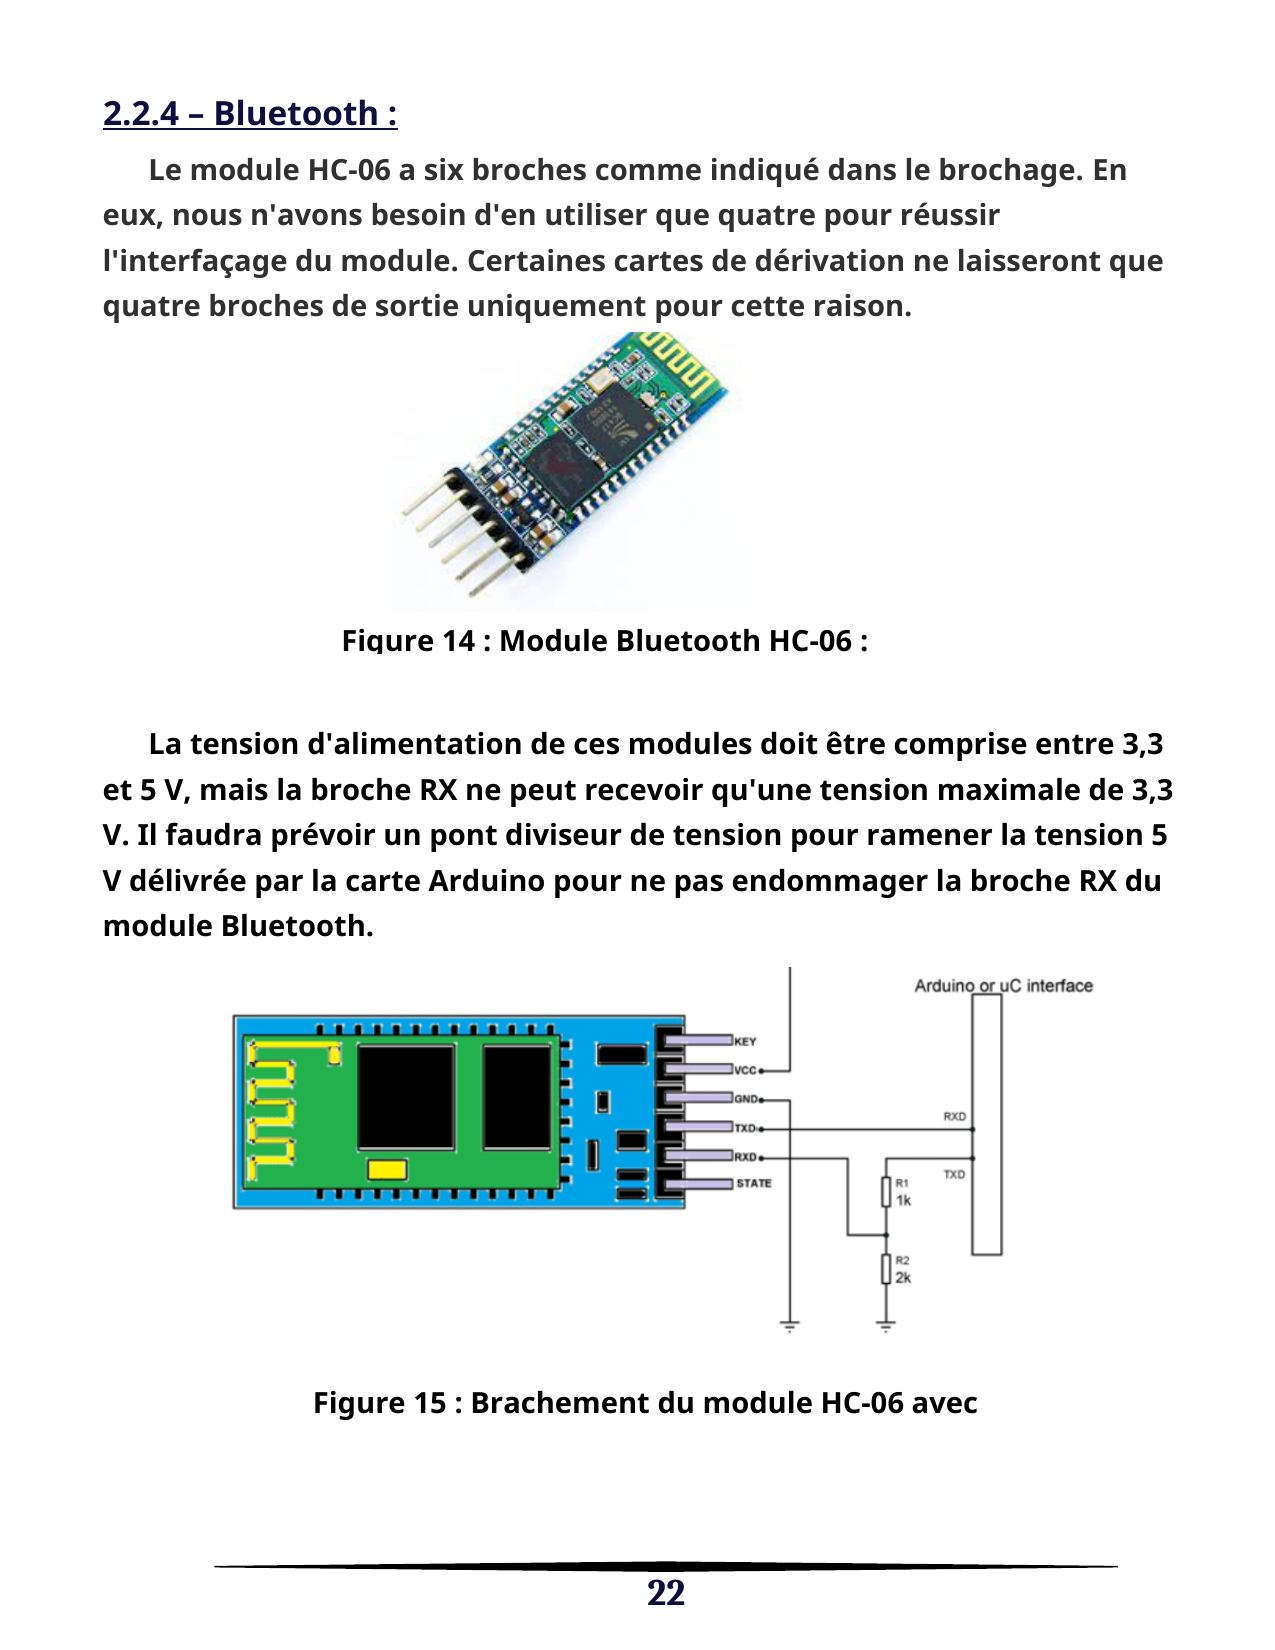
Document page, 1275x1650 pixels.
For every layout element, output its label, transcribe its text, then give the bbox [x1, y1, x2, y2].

text La tension d'alimentation de ces modules doit être comprise entre 3,3 et 5 V, mais la broche RX ne peut recevoir qu'une tension maximale de 3,3 V. Il faudra prévoir un pont diviseur de tension pour ramener la tension 5 V délivrée par la carte Arduino pour ne pas endommager la broche RX du module Bluetooth. [102, 723, 1192, 945]
text 2.2.4 – Bluetooth : [103, 89, 1078, 135]
text Figure 14 : Module Bluetooth HC-06 : [341, 620, 886, 654]
text Figure 15 : Brachement du module HC-06 avec l’Arduino : [313, 1382, 1076, 1425]
text Le module HC-06 a six broches comme indiqué dans le brochage. En eux, nous n'avons besoin d'en utiliser que quatre pour réussir l'interfaçage du module. Certaines cartes de dérivation ne laisseront que quatre broches de sortie uniquement pour cette raison. [102, 149, 1192, 325]
